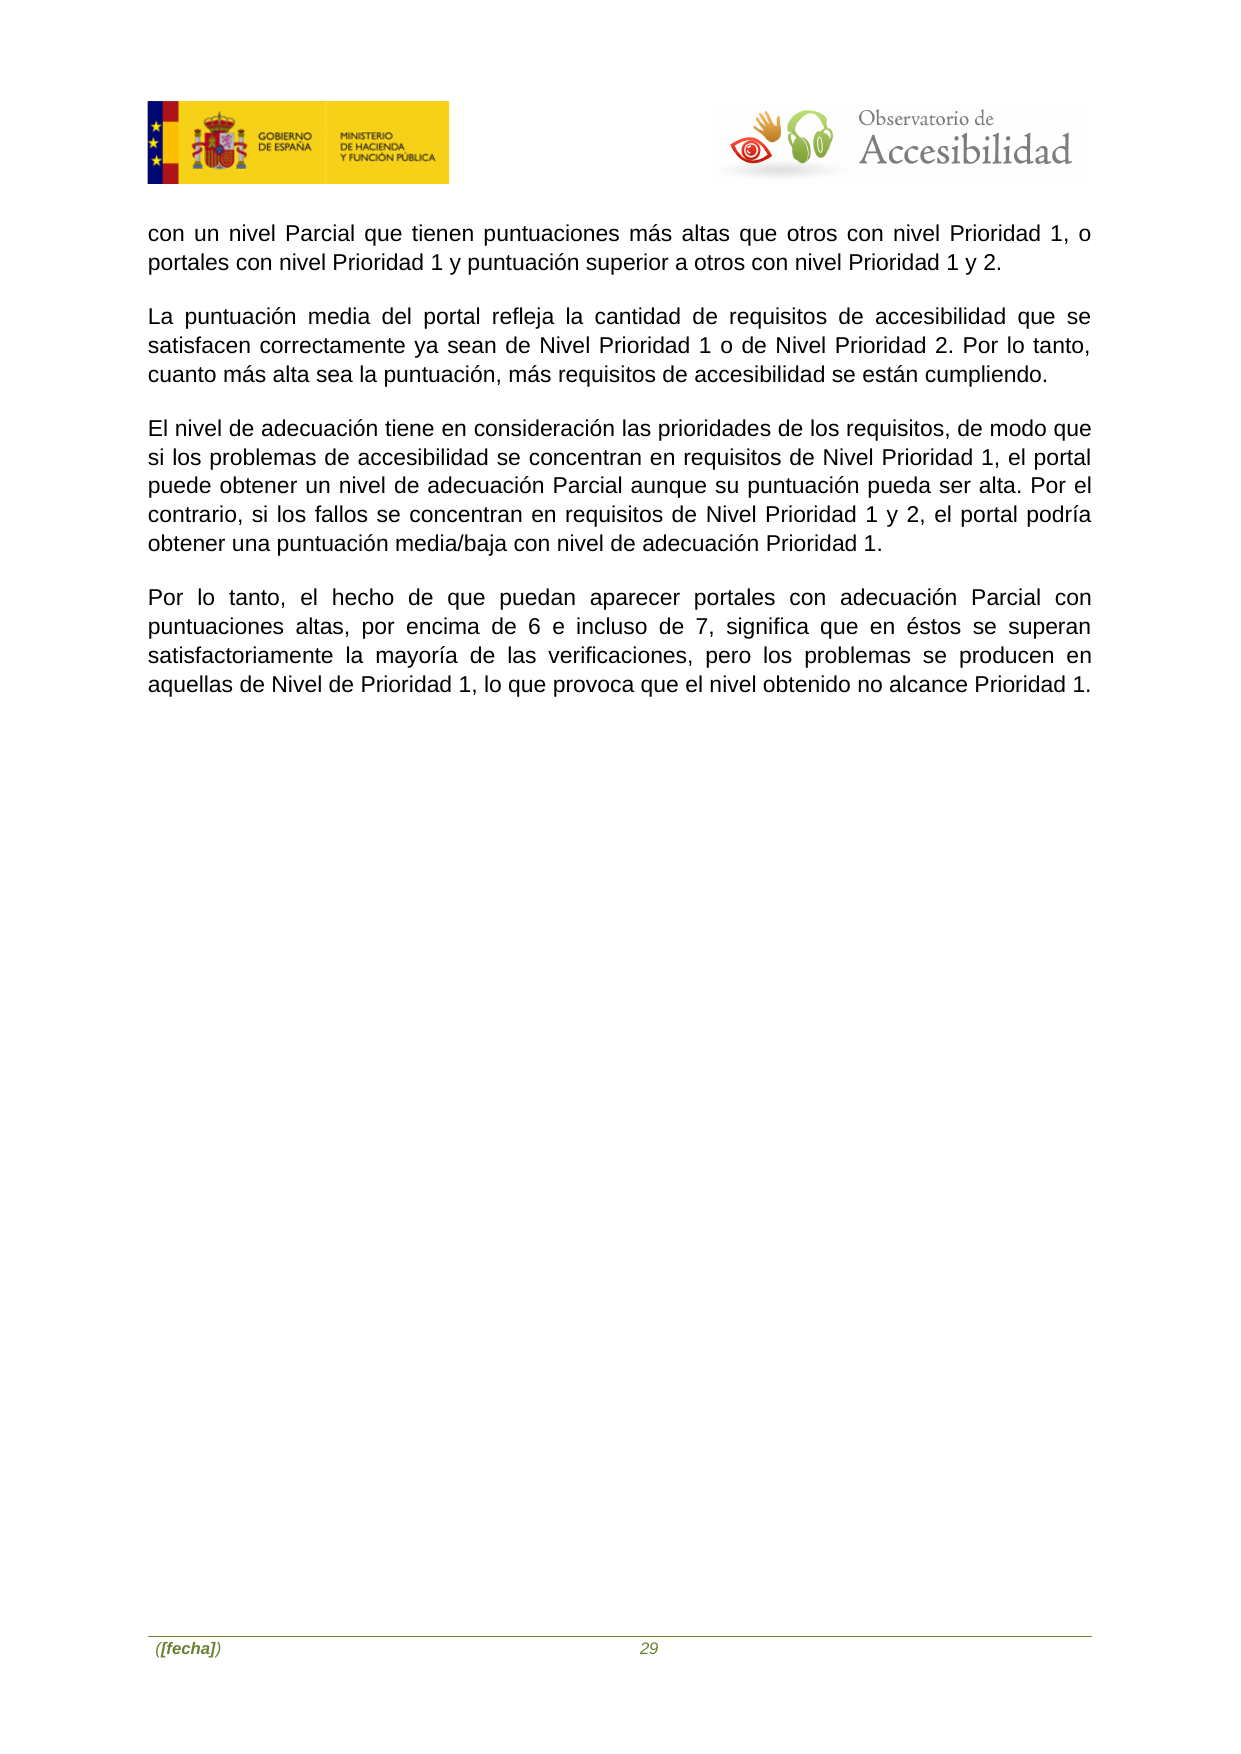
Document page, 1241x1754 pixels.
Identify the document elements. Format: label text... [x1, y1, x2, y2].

text con un nivel Parcial que tienen puntuaciones más altas que otros con nivel Prioridad 1, o portales con nivel Prioridad 1 y puntuación superior a otros con nivel Prioridad 1 y 2. [148, 220, 1092, 275]
text El nivel de adecuación tiene en consideración las prioridades de los requisitos, de modo que si los problemas de accesibilidad se concentran en requisitos de Nivel Prioridad 1, el portal puede obtener un nivel de adecuación Parcial aunque su puntuación pueda ser alta. Por el contrario, si los fallos se concentran en requisitos de Nivel Prioridad 1 y 2, el portal podría obtener una puntuación media/baja con nivel de adecuación Prioridad 1. [148, 414, 1092, 557]
picture [710, 101, 1086, 184]
text La puntuación media del portal refleja la cantidad de requisitos de accesibilidad que se satisfacen correctamente ya sean de Nivel Prioridad 1 o de Nivel Prioridad 2. Por lo tanto, cuanto más alta sea la puntuación, más requisitos de accesibilidad se están cumpliendo. [148, 303, 1092, 387]
text Por lo tanto, el hecho de que puedan aparecer portales con adecuación Parcial con puntuaciones altas, por encima de 6 e incluso de 7, significa que en éstos se superan satisfactoriamente la mayoría de las verificaciones, pero los problemas se producen en aquellas de Nivel de Prioridad 1, lo que provoca que el nivel obtenido no alcance Prioridad 1. [148, 584, 1092, 697]
picture [147, 101, 450, 184]
